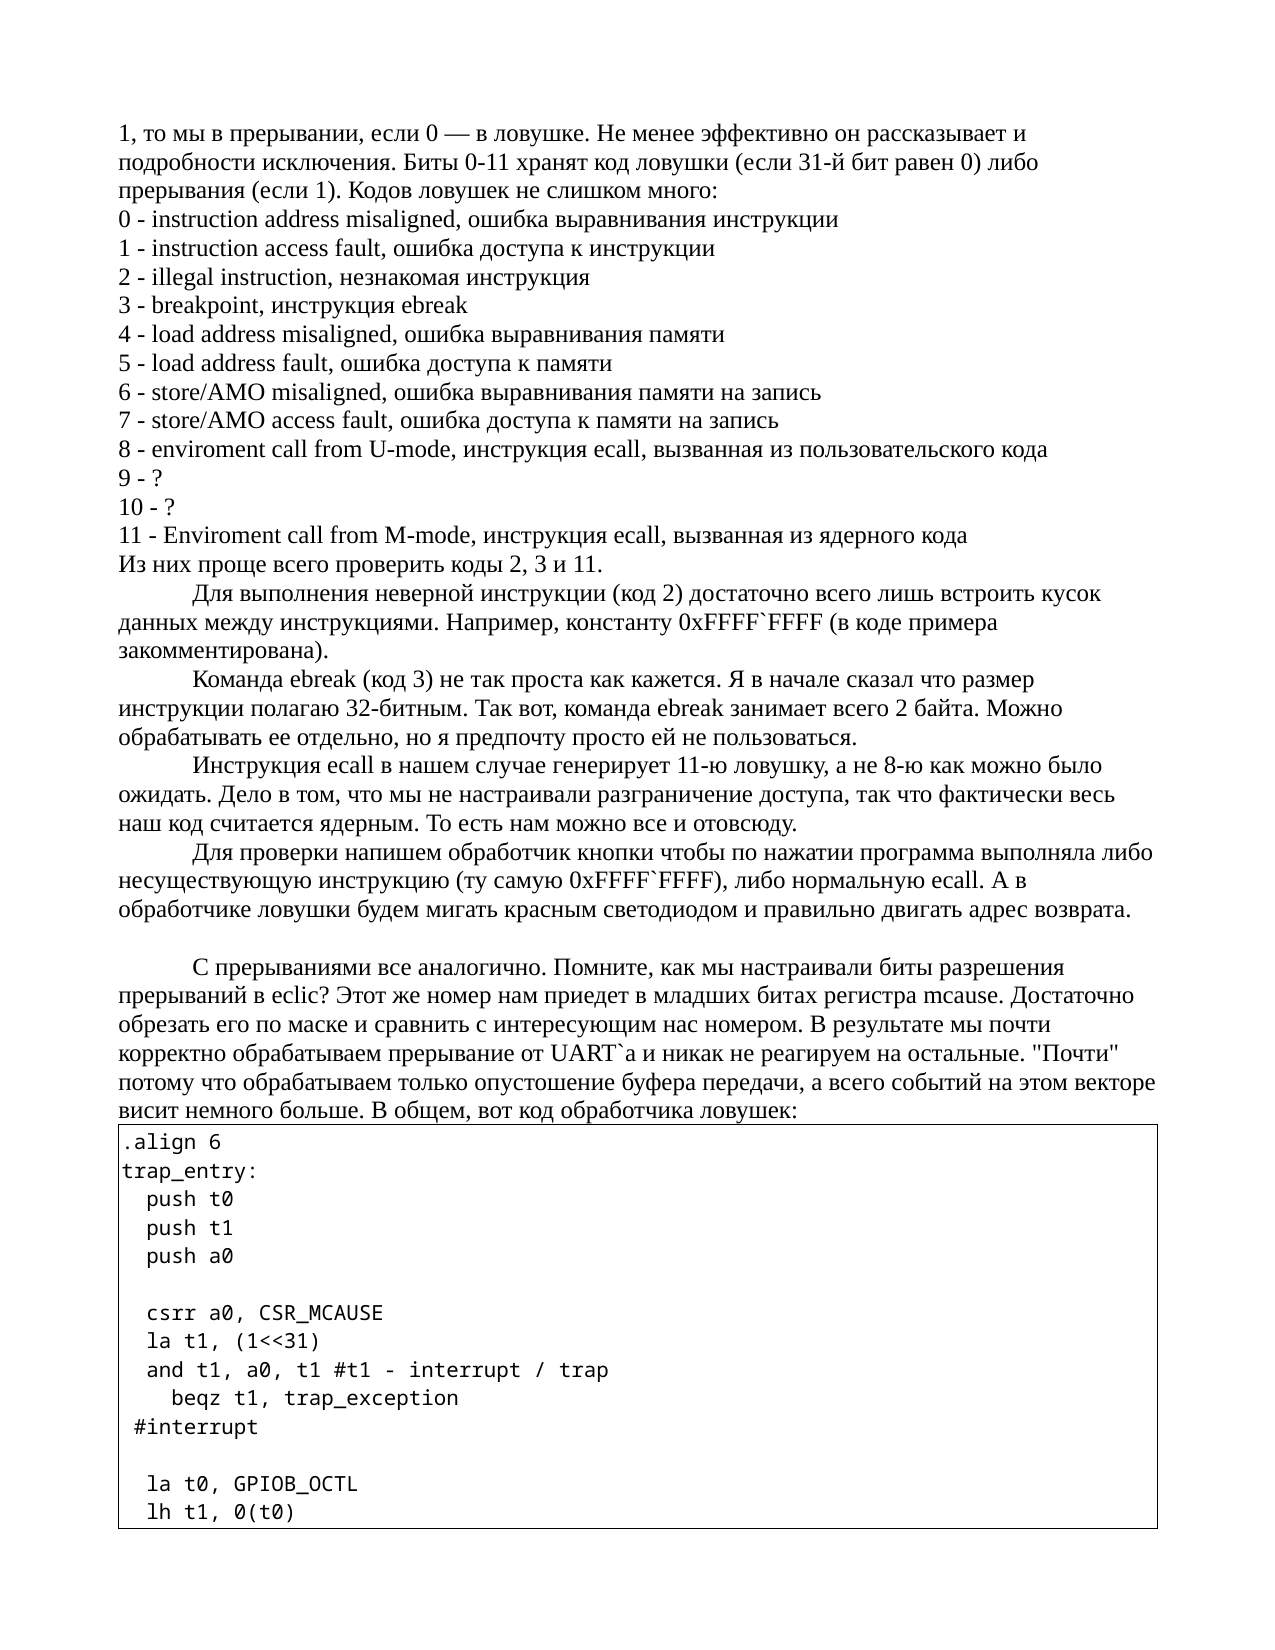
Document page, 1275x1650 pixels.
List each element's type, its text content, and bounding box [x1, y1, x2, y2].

text lh t1, 0(t0) [119, 1494, 1157, 1528]
text and t1, a0, t1 #t1 - interrupt / trap [119, 1352, 1157, 1380]
text 7 - store/AMO access fault, ошибка доступа к памяти на запись [118, 406, 1157, 434]
text 9 - ? [118, 463, 1157, 492]
text push t0 [119, 1181, 1157, 1210]
text 4 - load address misaligned, ошибка выравнивания памяти [118, 319, 1157, 348]
text 11 - Enviroment call from M-mode, инструкция ecall, вызванная из ядерного кода [118, 521, 1157, 549]
text la t1, (1<<31) [119, 1323, 1157, 1352]
text Инструкция ecall в нашем случае генерирует 11-ю ловушку, а не 8-ю как можно было ожидать. Дело в том, что мы не настраивали разграничение доступа, так что фактически весь наш код считается ядерным. То есть нам можно все и отовсюду. [118, 751, 1157, 837]
text 1 - instruction access fault, ошибка доступа к инструкции [118, 233, 1157, 262]
text Для проверки напишем обработчик кнопки чтобы по нажатии программа выполняла либо несуществующую инструкцию (ту самую 0xFFFF`FFFF), либо нормальную ecall. А в обработчике ловушки будем мигать красным светодиодом и правильно двигать адрес возврата. [118, 837, 1157, 923]
text 6 - store/AMO misaligned, ошибка выравнивания памяти на запись [118, 377, 1157, 406]
text 5 - load address fault, ошибка доступа к памяти [118, 348, 1157, 377]
text push t1 [119, 1210, 1157, 1238]
text С прерываниями все аналогично. Помните, как мы настраивали биты разрешения прерываний в eclic? Этот же номер нам приедет в младших битах регистра mcause. Достаточно обрезать его по маске и сравнить с интересующим нас номером. В результате мы почти корректно обрабатываем прерывание от UART`а и никак не реагируем на остальные. "Почти" потому что обрабатываем только опустошение буфера передачи, а всего событий на этом векторе висит немного больше. В общем, вот код обработчика ловушек: [118, 952, 1157, 1124]
text 8 - enviroment call from U-mode, инструкция ecall, вызванная из пользовательского кода [118, 434, 1157, 463]
text 0 - instruction address misaligned, ошибка выравнивания инструкции [118, 204, 1157, 233]
text csrr a0, CSR_MCAUSE [119, 1295, 1157, 1323]
text 3 - breakpoint, инструкция ebreak [118, 291, 1157, 319]
text 2 - illegal instruction, незнакомая инструкция [118, 262, 1157, 291]
text la t0, GPIOB_OCTL [119, 1466, 1157, 1494]
text push a0 [119, 1238, 1157, 1269]
text Для выполнения неверной инструкции (код 2) достаточно всего лишь встроить кусок данных между инструкциями. Например, константу 0xFFFF`FFFF (в коде примера закомментирована). [118, 578, 1157, 664]
text Из них проще всего проверить коды 2, 3 и 11. [118, 549, 1157, 578]
text Команда ebreak (код 3) не так проста как кажется. Я в начале сказал что размер инструкции полагаю 32-битным. Так вот, команда ebreak занимает всего 2 байта. Можно обрабатывать ее отдельно, но я предпочту просто ей не пользоваться. [118, 664, 1157, 751]
text #interrupt [119, 1409, 1157, 1440]
text .align 6 [119, 1125, 1157, 1153]
text beqz t1, trap_exception [119, 1380, 1157, 1409]
text trap_entry: [119, 1153, 1157, 1181]
text 10 - ? [118, 492, 1157, 521]
text 1, то мы в прерывании, если 0 — в ловушке. Не менее эффективно он рассказывает и подробности исключения. Биты 0-11 хранят код ловушки (если 31-й бит равен 0) либо прерывания (если 1). Кодов ловушек не слишком много: [118, 118, 1157, 204]
